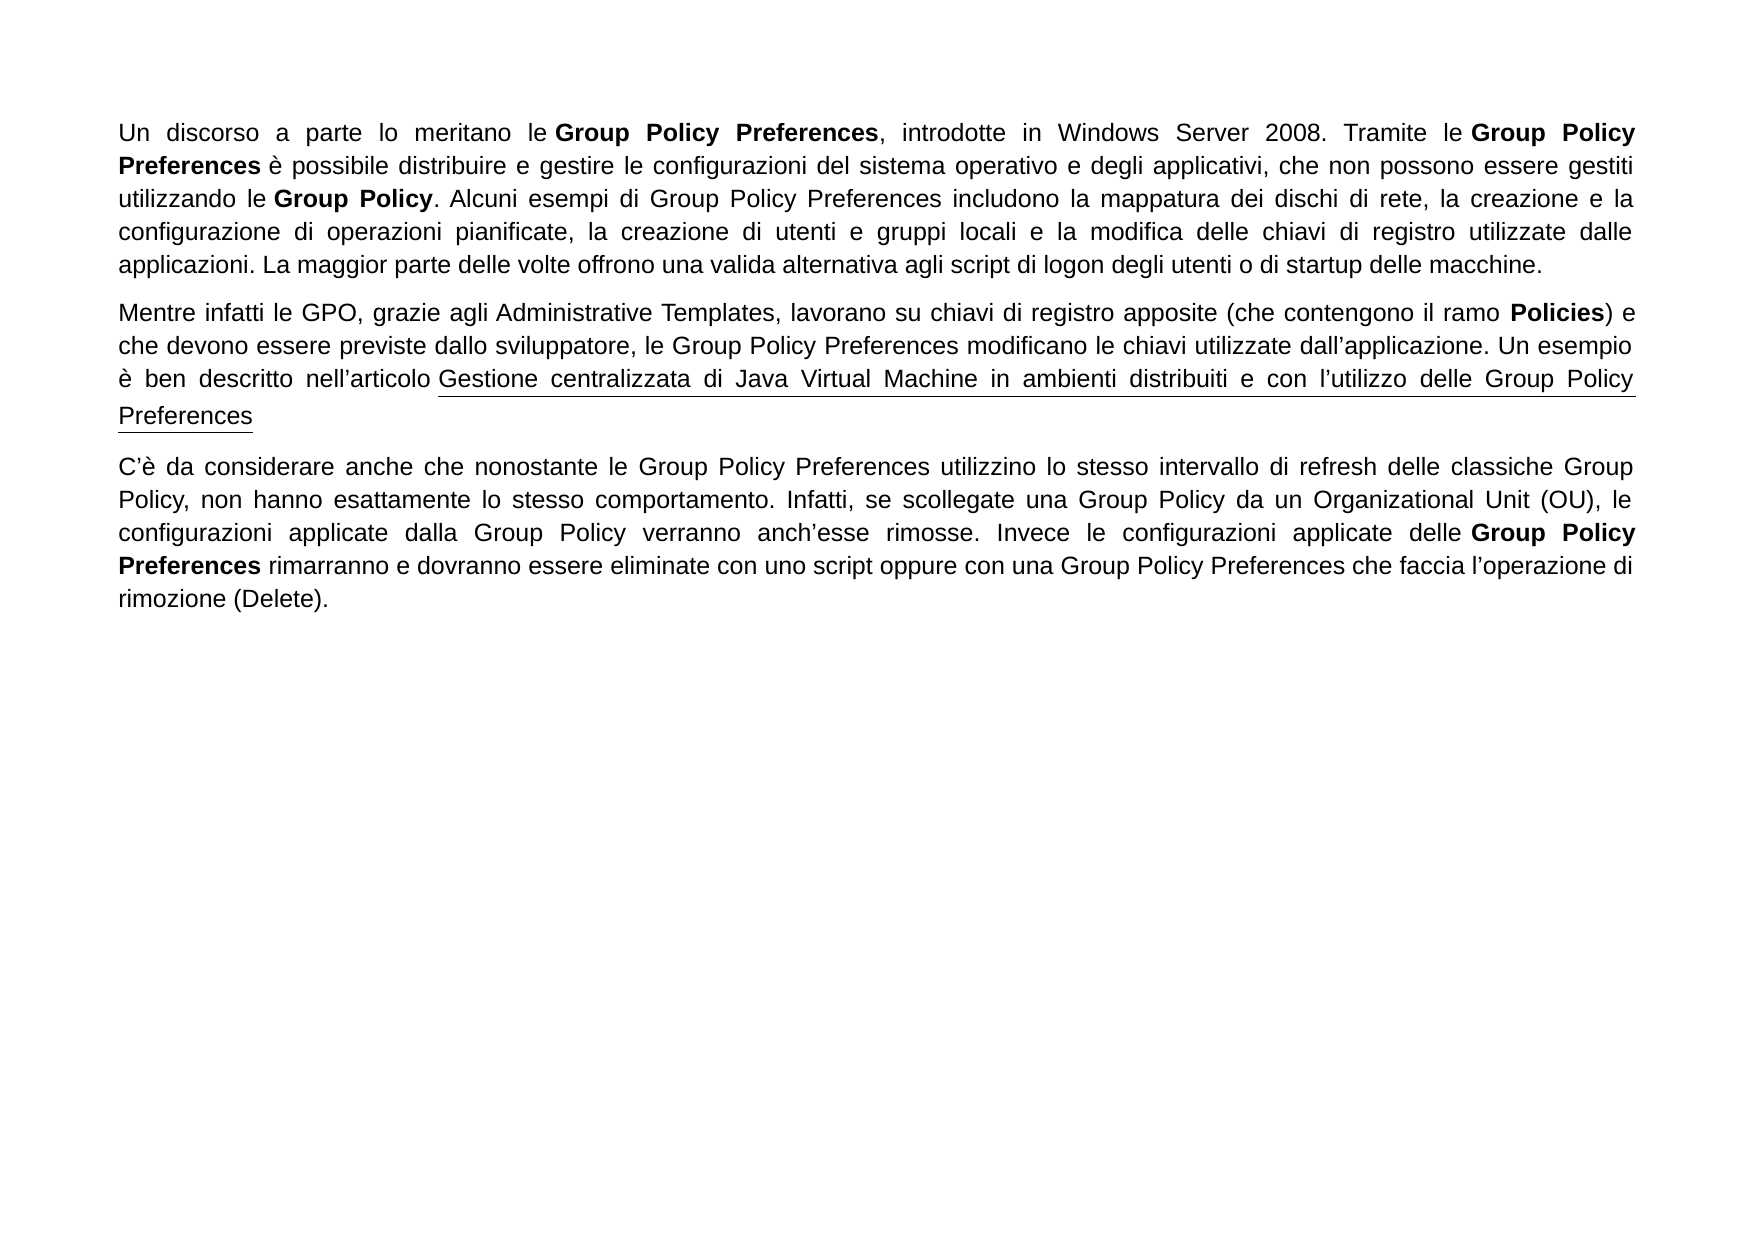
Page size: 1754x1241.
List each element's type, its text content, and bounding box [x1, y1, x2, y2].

text C’è da considerare anche che nonostante le Group Policy Preferences utilizzino lo stesso intervallo di refresh delle classiche Group Policy, non hanno esattamente lo stesso comportamento. Infatti, se scollegate una Group Policy da un Organizational Unit (OU), le configurazioni applicate dalla Group Policy verranno anch’esse rimosse. Invece le configurazioni applicate delle Group Policy Preferences rimarranno e dovranno essere eliminate con uno script oppure con una Group Policy Preferences che faccia l’operazione di rimozione (Delete). [118, 452, 1636, 613]
text Un discorso a parte lo meritano le Group Policy Preferences, introdotte in Windows Server 2008. Tramite le Group Policy Preferences è possibile distribuire e gestire le configurazioni del sistema operativo e degli applicativi, che non possono essere gestiti utilizzando le Group Policy. Alcuni esempi di Group Policy Preferences includono la mappatura dei dischi di rete, la creazione e la configurazione di operazioni pianificate, la creazione di utenti e gruppi locali e la modifica delle chiavi di registro utilizzate dalle applicazioni. La maggior parte delle volte offrono una valida alternativa agli script di logon degli utenti o di startup delle macchine. [118, 118, 1636, 279]
text Mentre infatti le GPO, grazie agli Administrative Templates, lavorano su chiavi di registro apposite (che contengono il ramo Policies) e che devono essere previste dallo sviluppatore, le Group Policy Preferences modificano le chiavi utilizzate dall’applicazione. Un esempio è ben descritto nell’articolo Gestione centralizzata di Java Virtual Machine in ambienti distribuiti e con l’utilizzo delle Group Policy Preferences [118, 298, 1636, 432]
